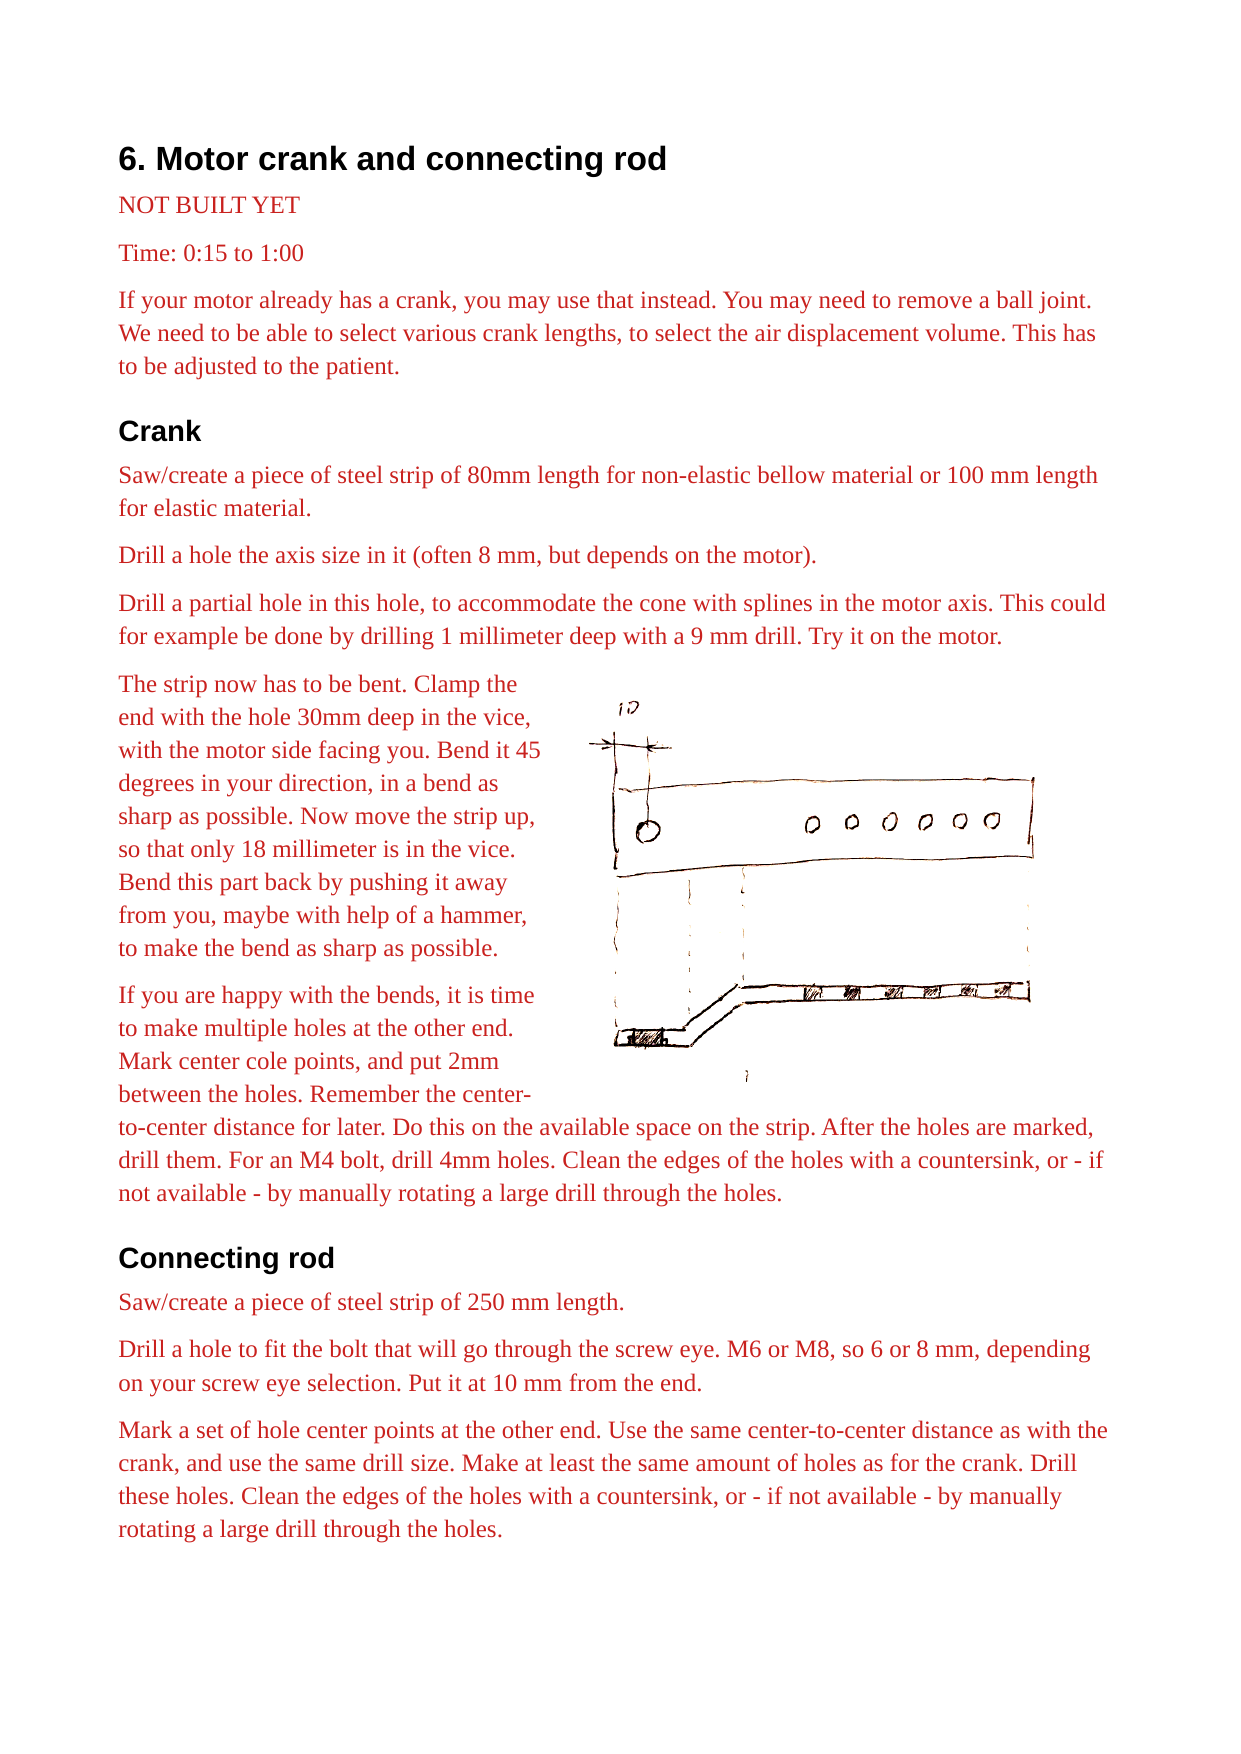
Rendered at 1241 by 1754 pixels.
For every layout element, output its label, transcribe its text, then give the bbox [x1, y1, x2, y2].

text If you are happy with the bends, it is time to make multiple holes at the other end. Mark center cole points, and put 2mm between the holes. Remember the center-to-center distance for later. Do this on the available space on the strip. After the holes are marked, drill them. For an M4 bolt, drill 4mm holes. Clean the edges of the holes with a countersink, or - if not available - by manually rotating a large drill through the holes. [118, 980, 1122, 1207]
subtitle 6. Motor crank and connecting rod [118, 139, 1122, 178]
text Saw/create a piece of steel strip of 250 mm length. [118, 1287, 1122, 1316]
text Drill a hole the axis size in it (often 8 mm, but depends on the motor). [118, 540, 1122, 569]
text Mark a set of hole center points at the other end. Use the same center-to-center distance as with the crank, and use the same drill size. Make at least the same amount of holes as for the crank. Drill these holes. Clean the edges of the holes with a countersink, or - if not available - by manually rotating a large drill through the holes. [118, 1415, 1122, 1543]
text If your motor already has a crank, you may use that instead. You may need to remove a ball joint. We need to be able to select various crank lengths, to select the air displacement volume. This has to be adjusted to the patient. [118, 285, 1122, 380]
text Drill a partial hole in this hole, to accommodate the cone with splines in the motor axis. This could for example be done by drilling 1 millimeter deep with a 9 mm drill. Try it on the motor. [118, 588, 1122, 650]
text NOT BUILT YET [118, 190, 1122, 219]
picture [549, 683, 1111, 1082]
subtitle Connecting rod [118, 1241, 1122, 1274]
text Drill a hole to fit the bolt that will go through the screw eye. M6 or M8, so 6 or 8 mm, depending on your screw eye selection. Put it at 10 mm from the end. [118, 1334, 1122, 1396]
text Time: 0:15 to 1:00 [118, 238, 1122, 266]
subtitle Crank [118, 413, 1122, 447]
text The strip now has to be bent. Clamp the end with the hole 30mm deep in the vice, with the motor side facing you. Bend it 45 degrees in your direction, in a bend as sharp as possible. Now move the strip up, so that only 18 millimeter is in the vice. Bend this part back by pushing it away from you, maybe with help of a hammer, to make the bend as sharp as possible. [118, 669, 1122, 962]
text Saw/create a piece of steel strip of 80mm length for non-elastic bellow material or 100 mm length for elastic material. [118, 460, 1122, 522]
